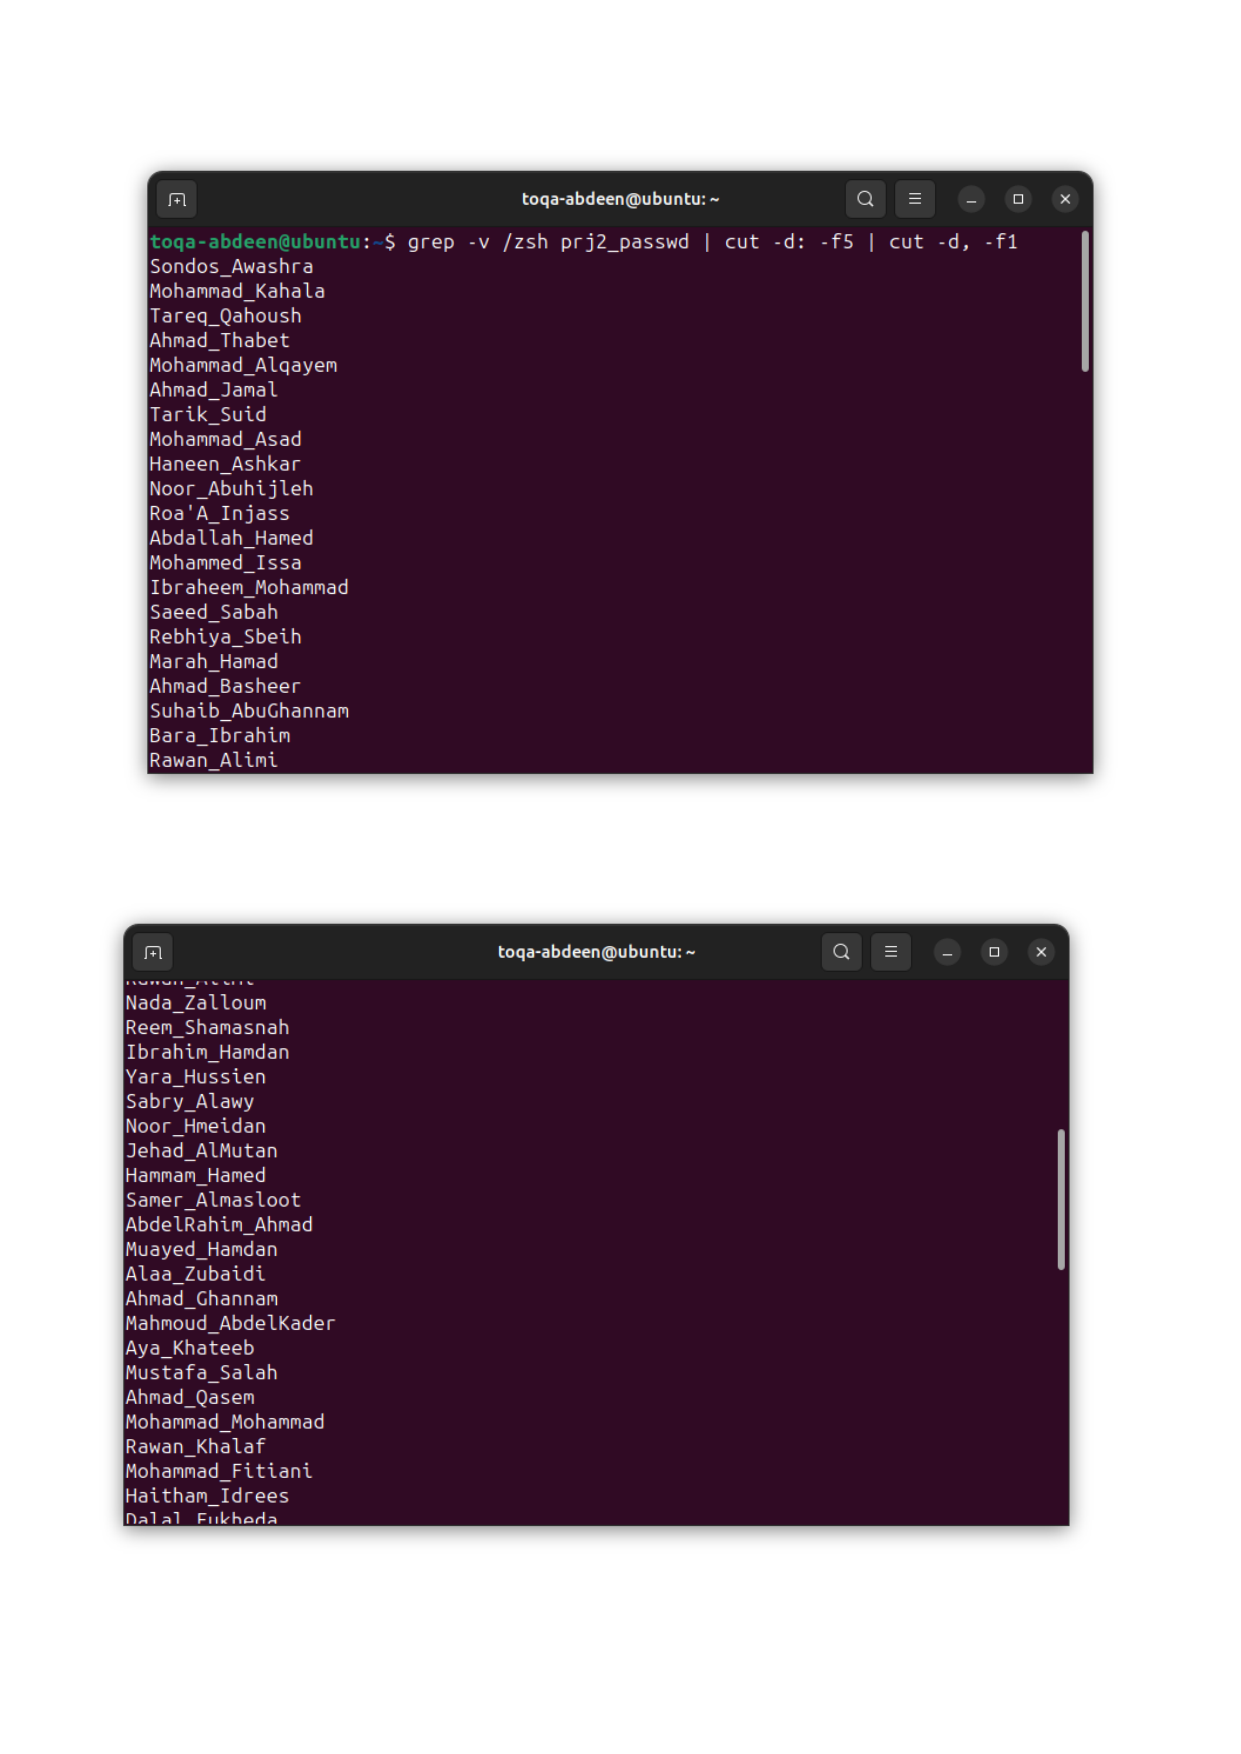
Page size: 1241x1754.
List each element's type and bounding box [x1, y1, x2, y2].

picture [118, 146, 1123, 807]
picture [94, 898, 1098, 1559]
